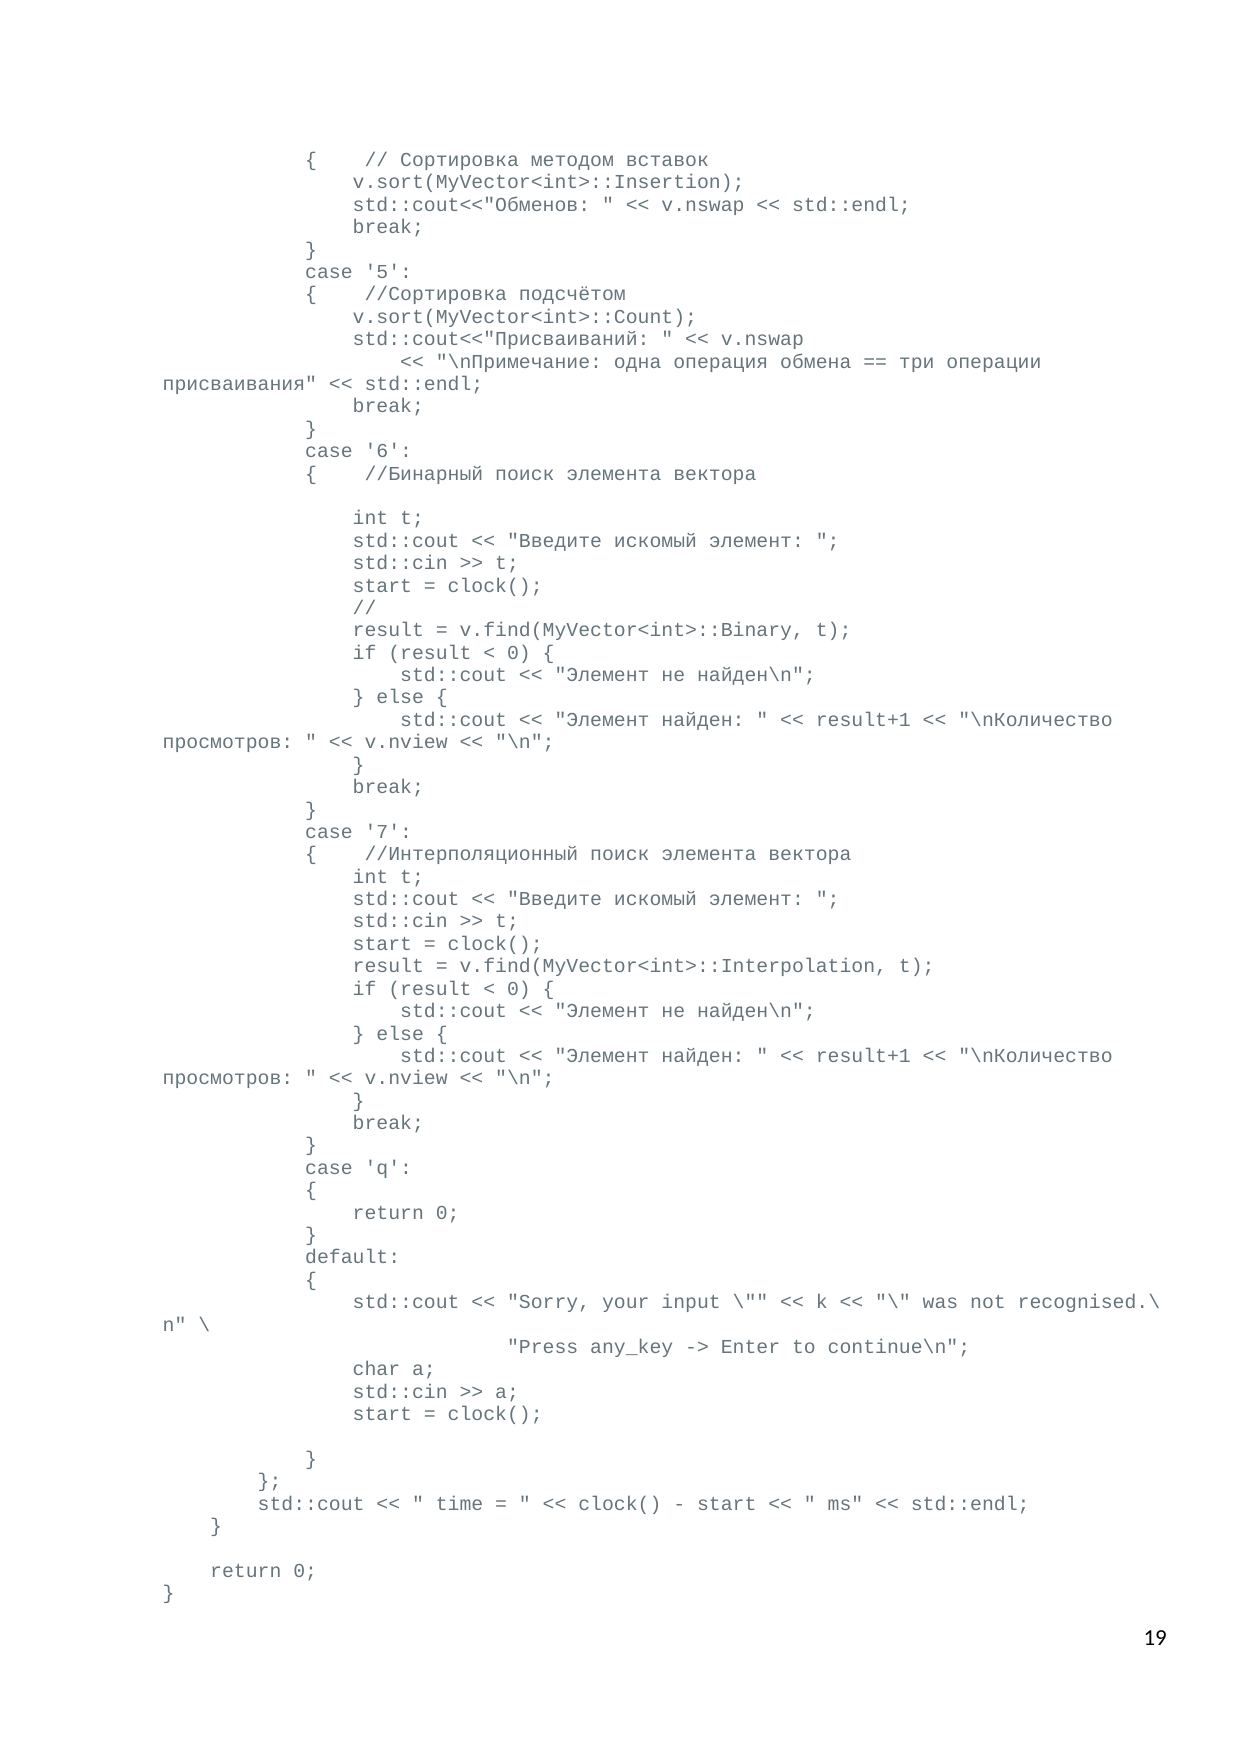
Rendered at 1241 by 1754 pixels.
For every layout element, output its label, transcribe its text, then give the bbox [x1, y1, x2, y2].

text result = v.find(MyVector<int>::Binary, t); [162, 620, 1166, 643]
text } [162, 419, 1166, 441]
text std::cout << " time = " << clock() - start << " ms" << std::endl; [162, 1494, 1166, 1516]
text break; [162, 777, 1166, 799]
text result = v.find(MyVector<int>::Interpolation, t); [162, 956, 1166, 979]
text } [162, 1583, 1166, 1606]
text case '5': [162, 262, 1166, 284]
text case 'q': [162, 1158, 1166, 1180]
text // [162, 598, 1166, 620]
text }; [162, 1471, 1166, 1494]
text std::cin >> a; [162, 1382, 1166, 1404]
text } [162, 1135, 1166, 1158]
text break; [162, 1113, 1166, 1135]
text int t; [162, 508, 1166, 531]
text } [162, 799, 1166, 822]
text { [162, 1180, 1166, 1203]
text std::cout << "Sorry, your input \"" << k << "\" was not recognised.\n" \ [162, 1292, 1166, 1337]
text << "\nПримечание: одна операция обмена == три операции присваивания" << std::endl; [162, 352, 1166, 396]
text std::cout<<"Обменов: " << v.nswap << std::endl; [162, 195, 1166, 217]
text } else { [162, 687, 1166, 710]
text break; [162, 396, 1166, 419]
text break; [162, 217, 1166, 239]
text case '7': [162, 822, 1166, 844]
text std::cin >> t; [162, 553, 1166, 576]
text } [162, 755, 1166, 777]
text { //Сортировка подсчётом [162, 284, 1166, 307]
text { //Бинарный поиск элемента вектора [162, 463, 1166, 486]
text } [162, 239, 1166, 262]
text std::cout<<"Присваиваний: " << v.nswap [162, 329, 1166, 352]
text start = clock(); [162, 576, 1166, 598]
text { //Интерполяционный поиск элемента вектора [162, 844, 1166, 867]
text int t; [162, 867, 1166, 889]
text std::cout << "Элемент найден: " << result+1 << "\nКоличество просмотров: " << v.nview << "\n"; [162, 710, 1166, 755]
text start = clock(); [162, 1404, 1166, 1427]
text std::cin >> t; [162, 911, 1166, 934]
text case '6': [162, 441, 1166, 463]
text std::cout << "Введите искомый элемент: "; [162, 531, 1166, 553]
text } else { [162, 1023, 1166, 1046]
text std::cout << "Элемент не найден\n"; [162, 1001, 1166, 1023]
text } [162, 1449, 1166, 1471]
text "Press any_key -> Enter to continue\n"; [162, 1337, 1166, 1359]
text } [162, 1225, 1166, 1247]
text std::cout << "Элемент не найден\n"; [162, 665, 1166, 687]
text return 0; [162, 1561, 1166, 1583]
text start = clock(); [162, 934, 1166, 956]
text v.sort(MyVector<int>::Count); [162, 307, 1166, 329]
text return 0; [162, 1203, 1166, 1225]
text } [162, 1091, 1166, 1113]
text if (result < 0) { [162, 643, 1166, 665]
text { // Сортировка методом вставок [162, 150, 1166, 172]
text } [162, 1516, 1166, 1538]
text std::cout << "Введите искомый элемент: "; [162, 889, 1166, 911]
text if (result < 0) { [162, 979, 1166, 1001]
text v.sort(MyVector<int>::Insertion); [162, 172, 1166, 195]
text std::cout << "Элемент найден: " << result+1 << "\nКоличество просмотров: " << v.nview << "\n"; [162, 1046, 1166, 1091]
text { [162, 1270, 1166, 1292]
text default: [162, 1247, 1166, 1270]
text char a; [162, 1359, 1166, 1382]
